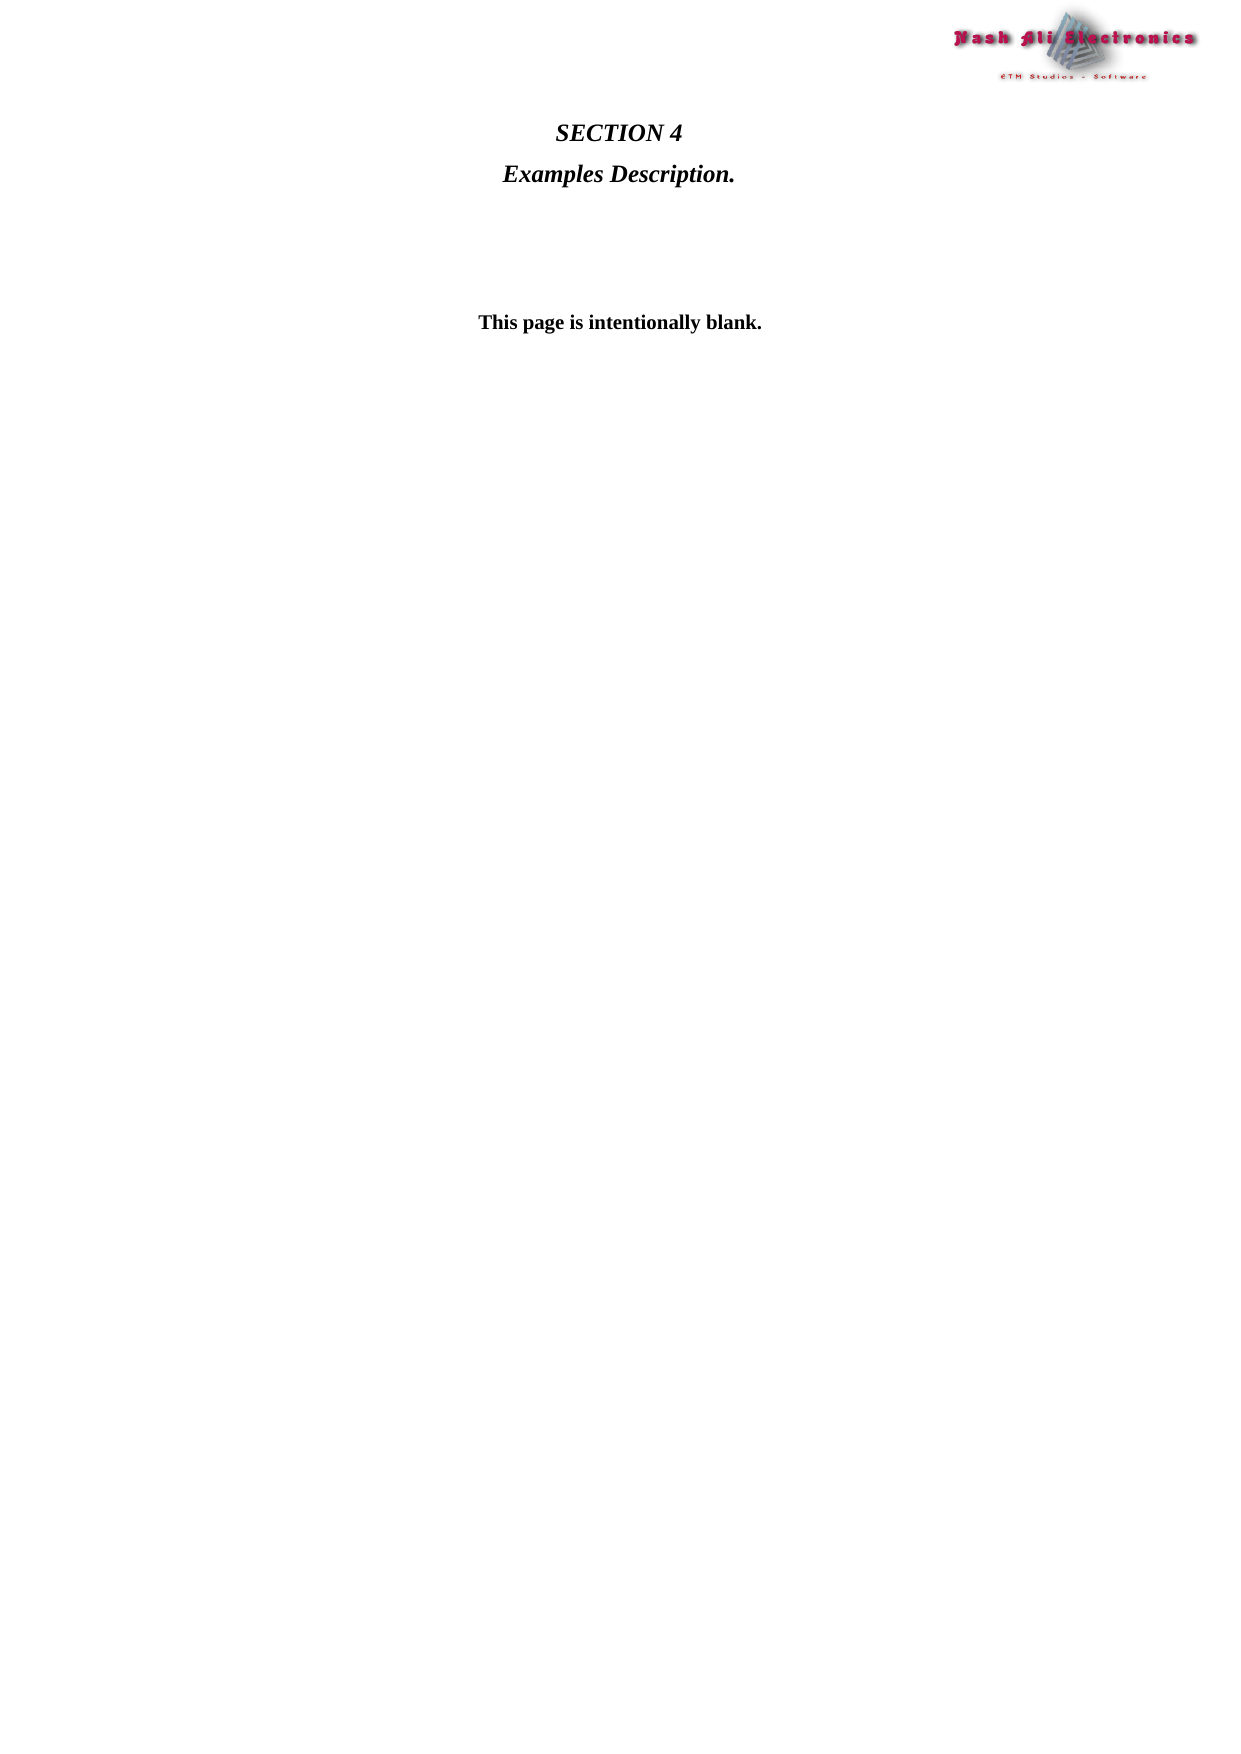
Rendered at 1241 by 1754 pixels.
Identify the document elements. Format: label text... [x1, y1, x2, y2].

text SECTION 4 [118, 118, 1122, 147]
text This page is intentionally blank. [118, 310, 1122, 334]
text Examples Description. [118, 159, 1122, 188]
picture [917, 0, 1240, 89]
